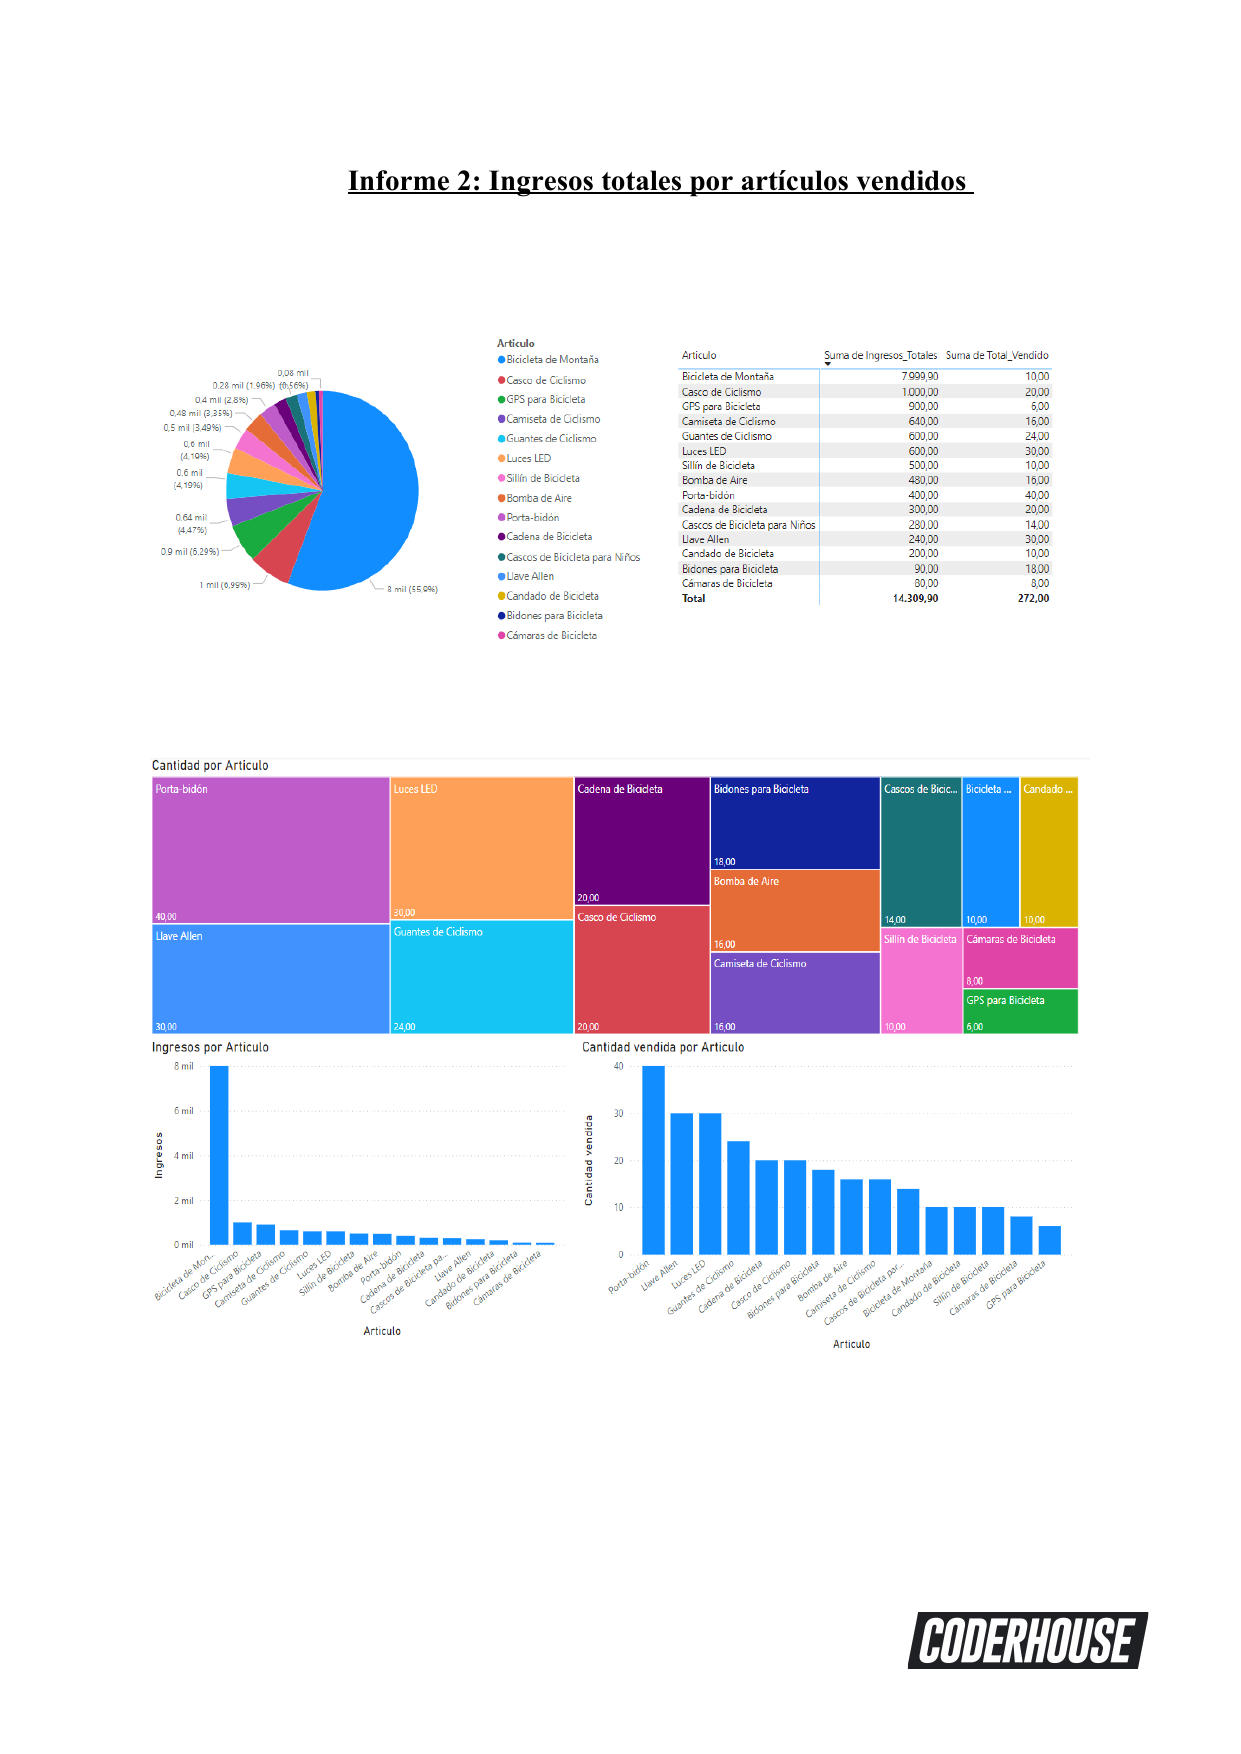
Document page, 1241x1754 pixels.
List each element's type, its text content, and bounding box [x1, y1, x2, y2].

picture [907, 1612, 1149, 1669]
list Informe 2: Ingresos totales por artículos vendidos [194, 163, 1090, 196]
picture [150, 758, 1091, 1349]
picture [142, 245, 1091, 695]
